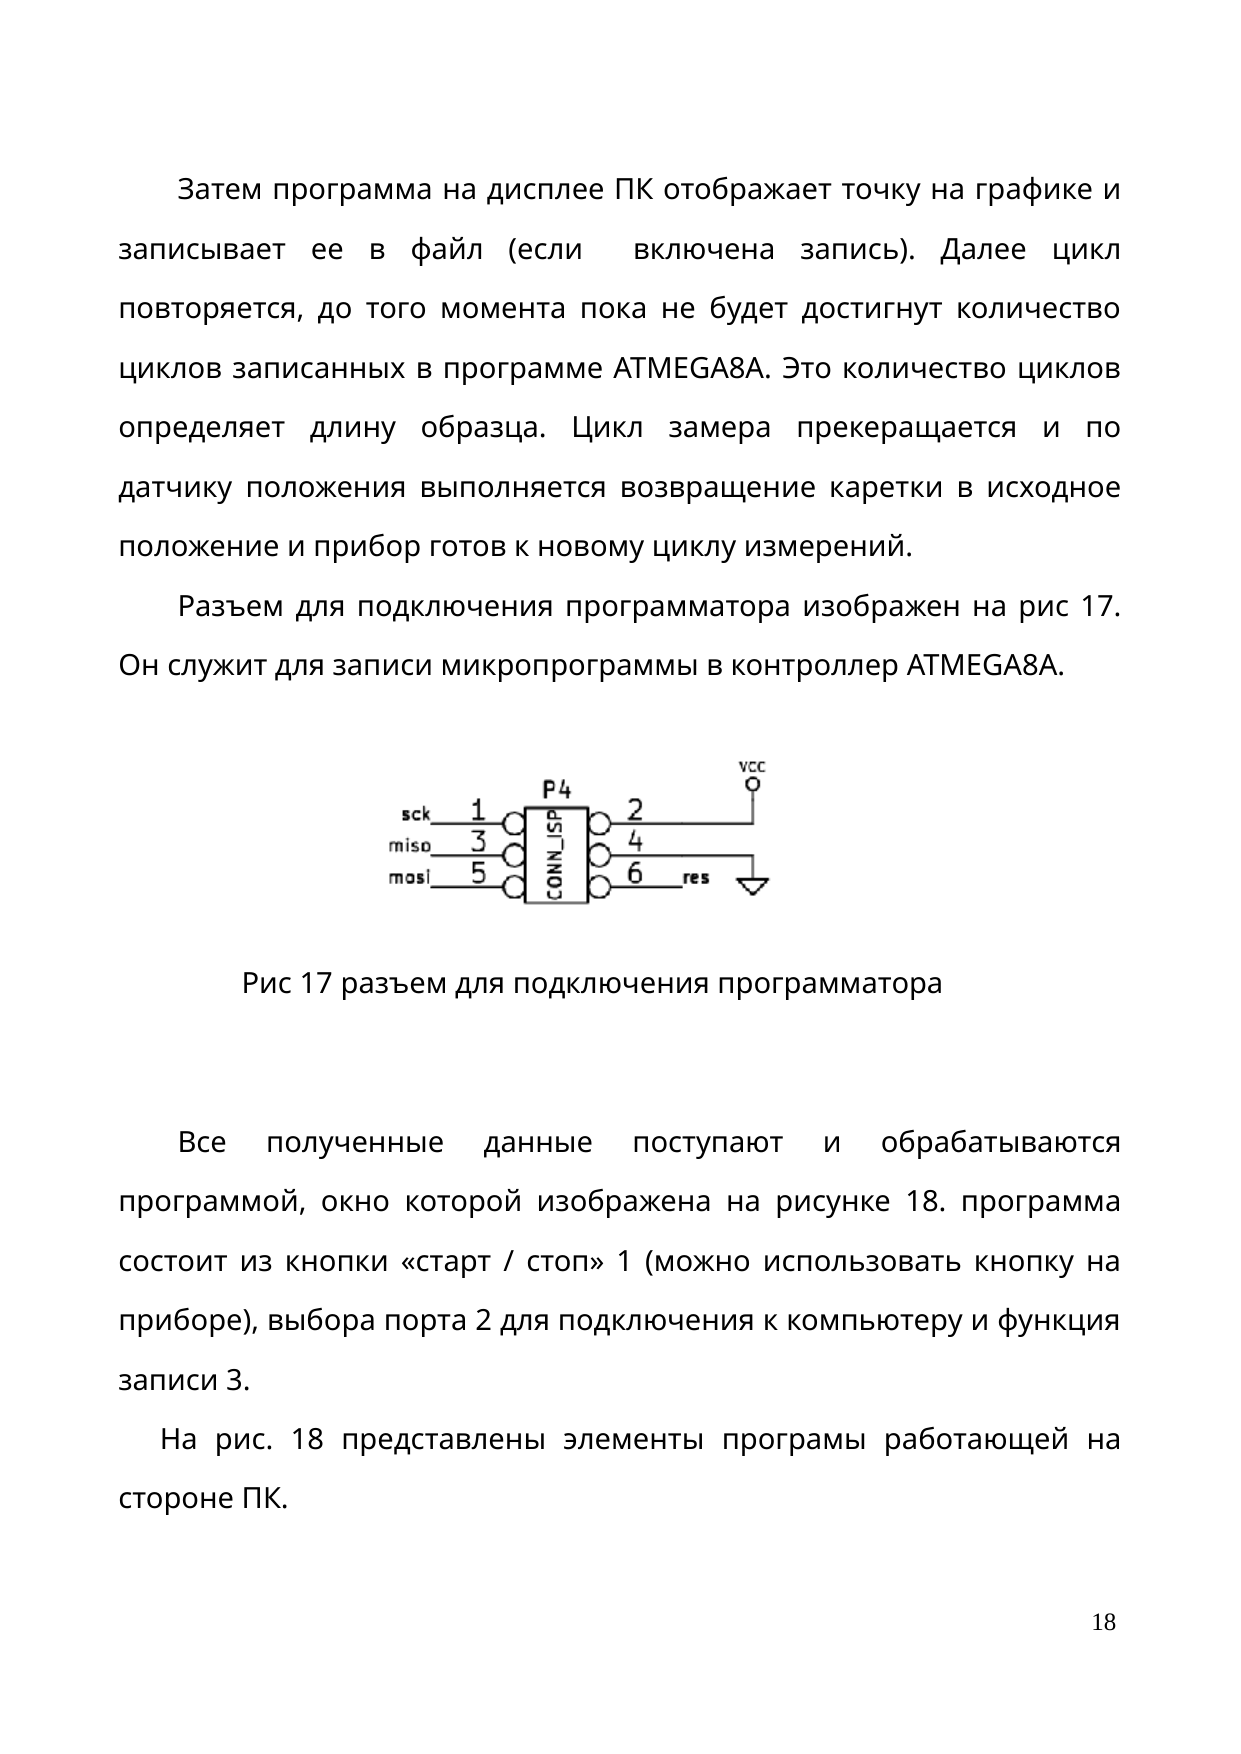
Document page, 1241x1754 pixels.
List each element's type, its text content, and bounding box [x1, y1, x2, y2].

text На рис. 18 представлены элементы програмы работающей на стороне ПК. [118, 1418, 1122, 1517]
text Разъем для подключения программатора изображен на рис 17. Он служит для записи микропрограммы в контроллер ATMEGA8A. [118, 585, 1122, 684]
list Все полученные данные поступают и обрабатываются программой, окно которой изображена на рисунке 18. программа состоит из кнопки «старт / стоп» 1 (можно использовать кнопку на приборе), выбора порта 2 для подключения к компьютеру и функция записи 3. [118, 1121, 1122, 1398]
table_header [1078, 704, 1133, 962]
text Затем программа на дисплее ПК отображает точку на графике и записывает ее в файл (если включена запись). Далее цикл повторяется, до того момента пока не будет достигнут количество циклов записанных в программе ATMEGA8A. Это количество циклов определяет длину образца. Цикл замера прекеращается и по датчику положения выполняется возвращение каретки в исходное положение и прибор готов к новому циклу измерений. [118, 168, 1122, 565]
table_cell [1078, 962, 1133, 1002]
table_header [804, 704, 1078, 962]
table_header [107, 704, 381, 962]
table_cell Рис 17 разъем для подключения программатора [107, 962, 1078, 1002]
